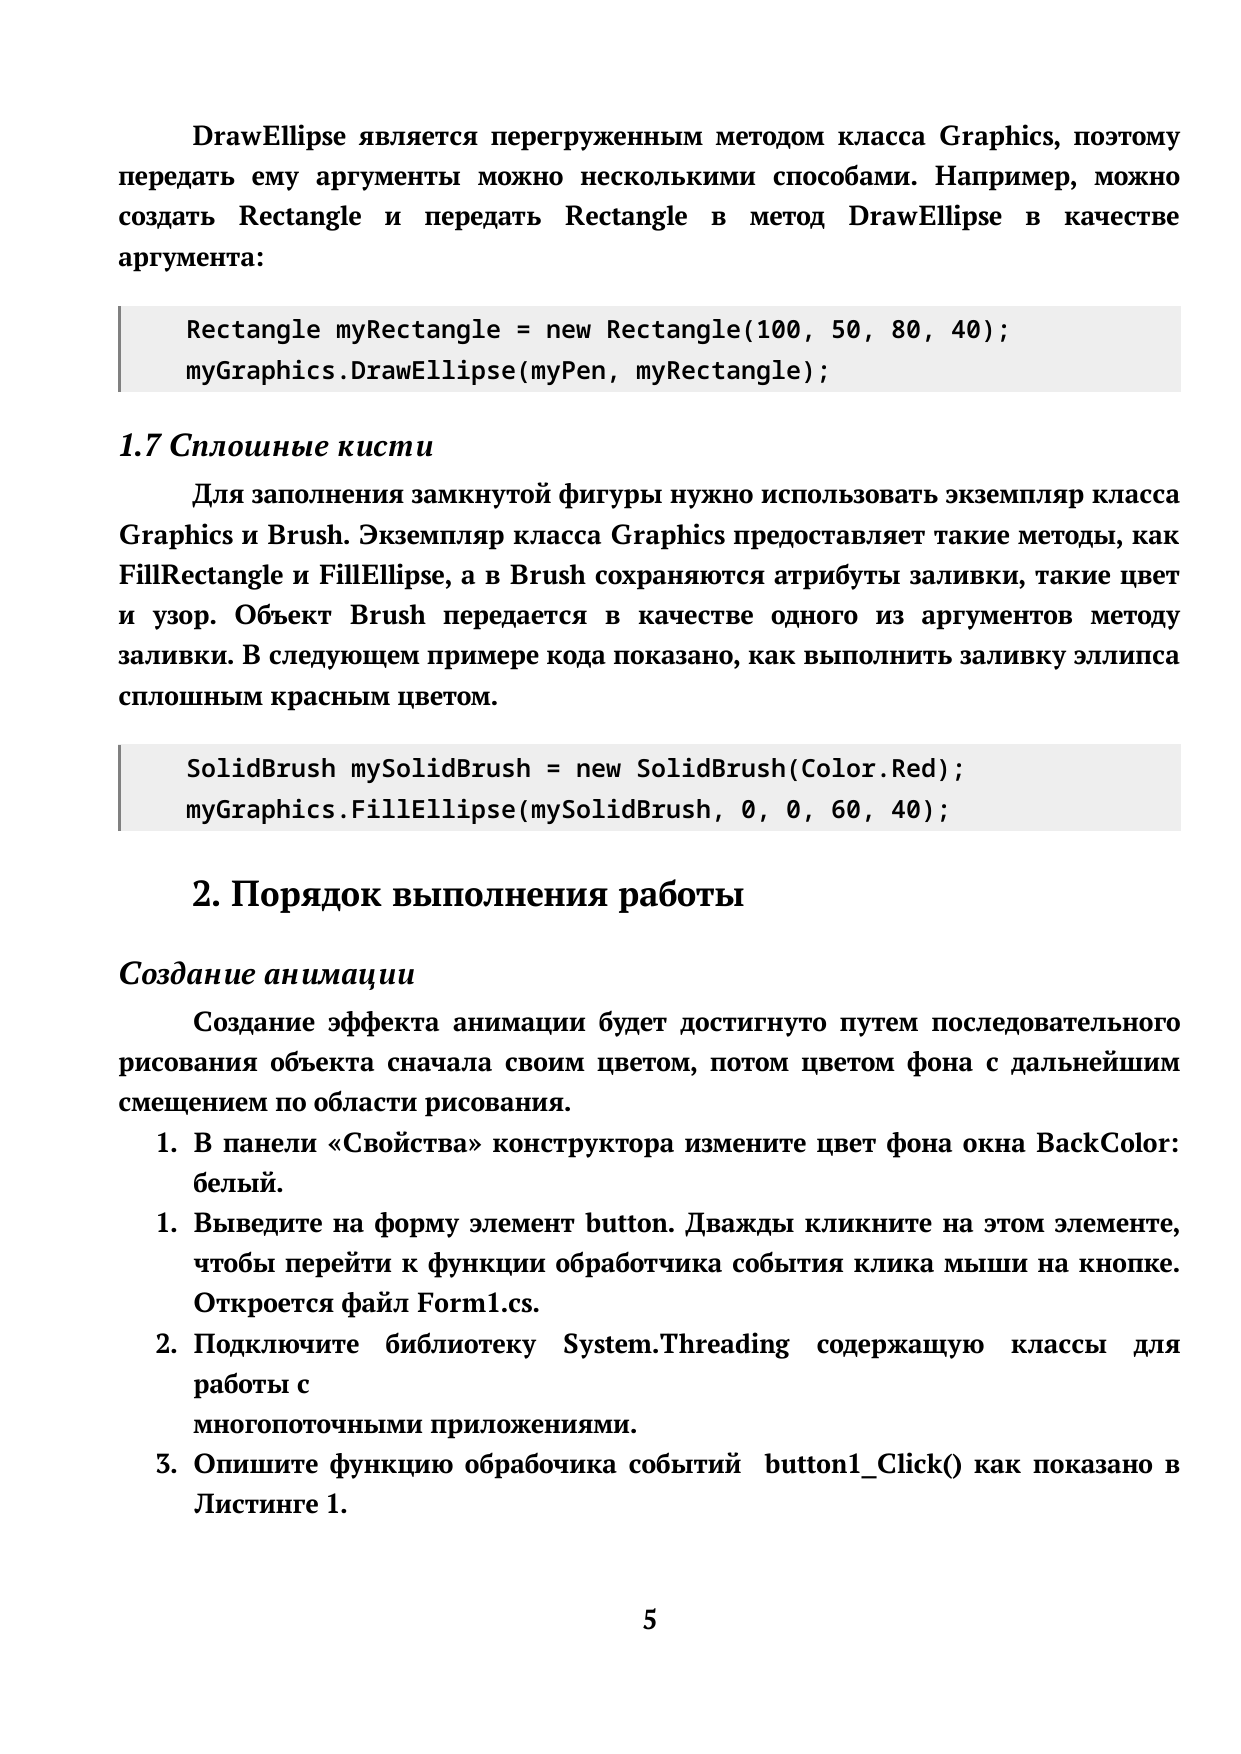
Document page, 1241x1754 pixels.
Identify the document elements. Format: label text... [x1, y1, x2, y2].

text DrawEllipse является перегруженным методом класса Graphics, поэтому передать ему аргументы можно несколькими способами. Например, можно создать Rectangle и передать Rectangle в метод DrawEllipse в качестве аргумента: [118, 118, 1181, 272]
subtitle 2. Порядок выполнения работы [192, 870, 1181, 914]
list Опишите функцию обрабочика событий button1_Click() как показано в Листинге 1. [156, 1446, 1181, 1520]
text myGraphics.DrawEllipse(myPen, myRectangle); [121, 346, 1181, 392]
text SolidBrush mySolidBrush = new SolidBrush(Color.Red); [118, 744, 1181, 784]
subtitle Создание анимации [118, 953, 1181, 992]
text Создание эффекта анимации будет достигнуто путем последовательного рисования объекта сначала своим цветом, потом цветом фона с дальнейшим смещением по области рисования. [118, 1004, 1181, 1118]
list многопоточными приложениями. [156, 1406, 1181, 1440]
text Rectangle myRectangle = new Rectangle(100, 50, 80, 40); [121, 306, 1181, 346]
subtitle 1.7 Cплошные кисти [118, 425, 1181, 464]
text Для заполнения замкнутой фигуры нужно использовать экземпляр класса Graphics и Brush. Экземпляр класса Graphics предоставляет такие методы, как FillRectangle и FillEllipse, а в Brush сохраняются атрибуты заливки, такие цвет и узор. Объект Brush передается в качестве одного из аргументов методу заливки. В следующем примере кода показано, как выполнить заливку эллипса сплошным красным цветом. [118, 477, 1181, 711]
list В панели «Свойства» конструктора измените цвет фона окна BackColor: белый. [156, 1125, 1181, 1198]
text myGraphics.FillEllipse(mySolidBrush, 0, 0, 60, 40); [121, 785, 1181, 831]
list Подключите библиотеку System.Threading содержащую классы для работы с [156, 1326, 1181, 1399]
list Выведите на форму элемент button. Дважды кликните на этом элементе, чтобы перейти к функции обработчика события клика мыши на кнопке. Откроется файл Form1.cs. [156, 1205, 1181, 1319]
